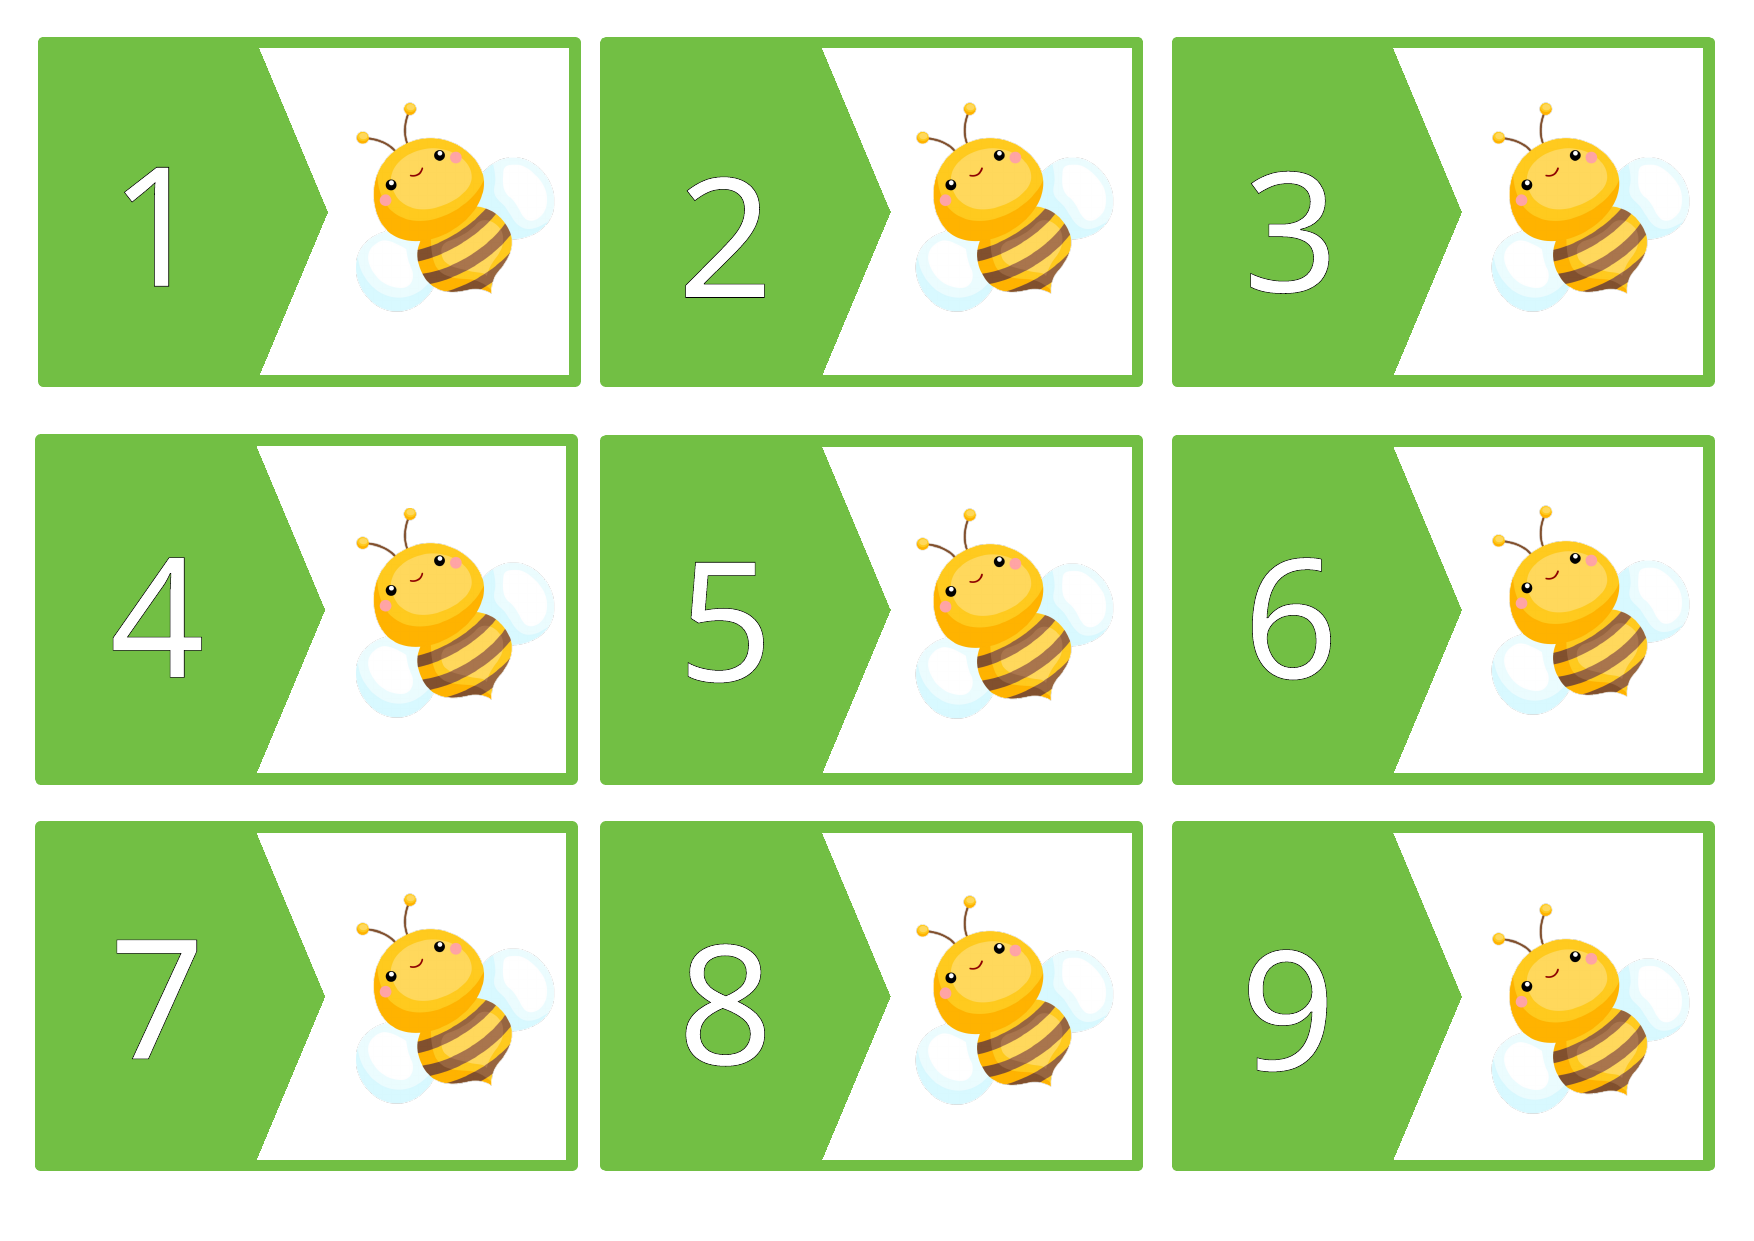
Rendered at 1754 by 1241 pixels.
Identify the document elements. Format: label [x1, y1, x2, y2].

picture [1491, 903, 1690, 1114]
picture [915, 895, 1114, 1105]
picture [1491, 102, 1690, 312]
picture [356, 508, 555, 718]
picture [915, 508, 1114, 719]
picture [356, 893, 555, 1104]
picture [1491, 505, 1690, 715]
picture [915, 102, 1114, 312]
picture [356, 102, 555, 312]
